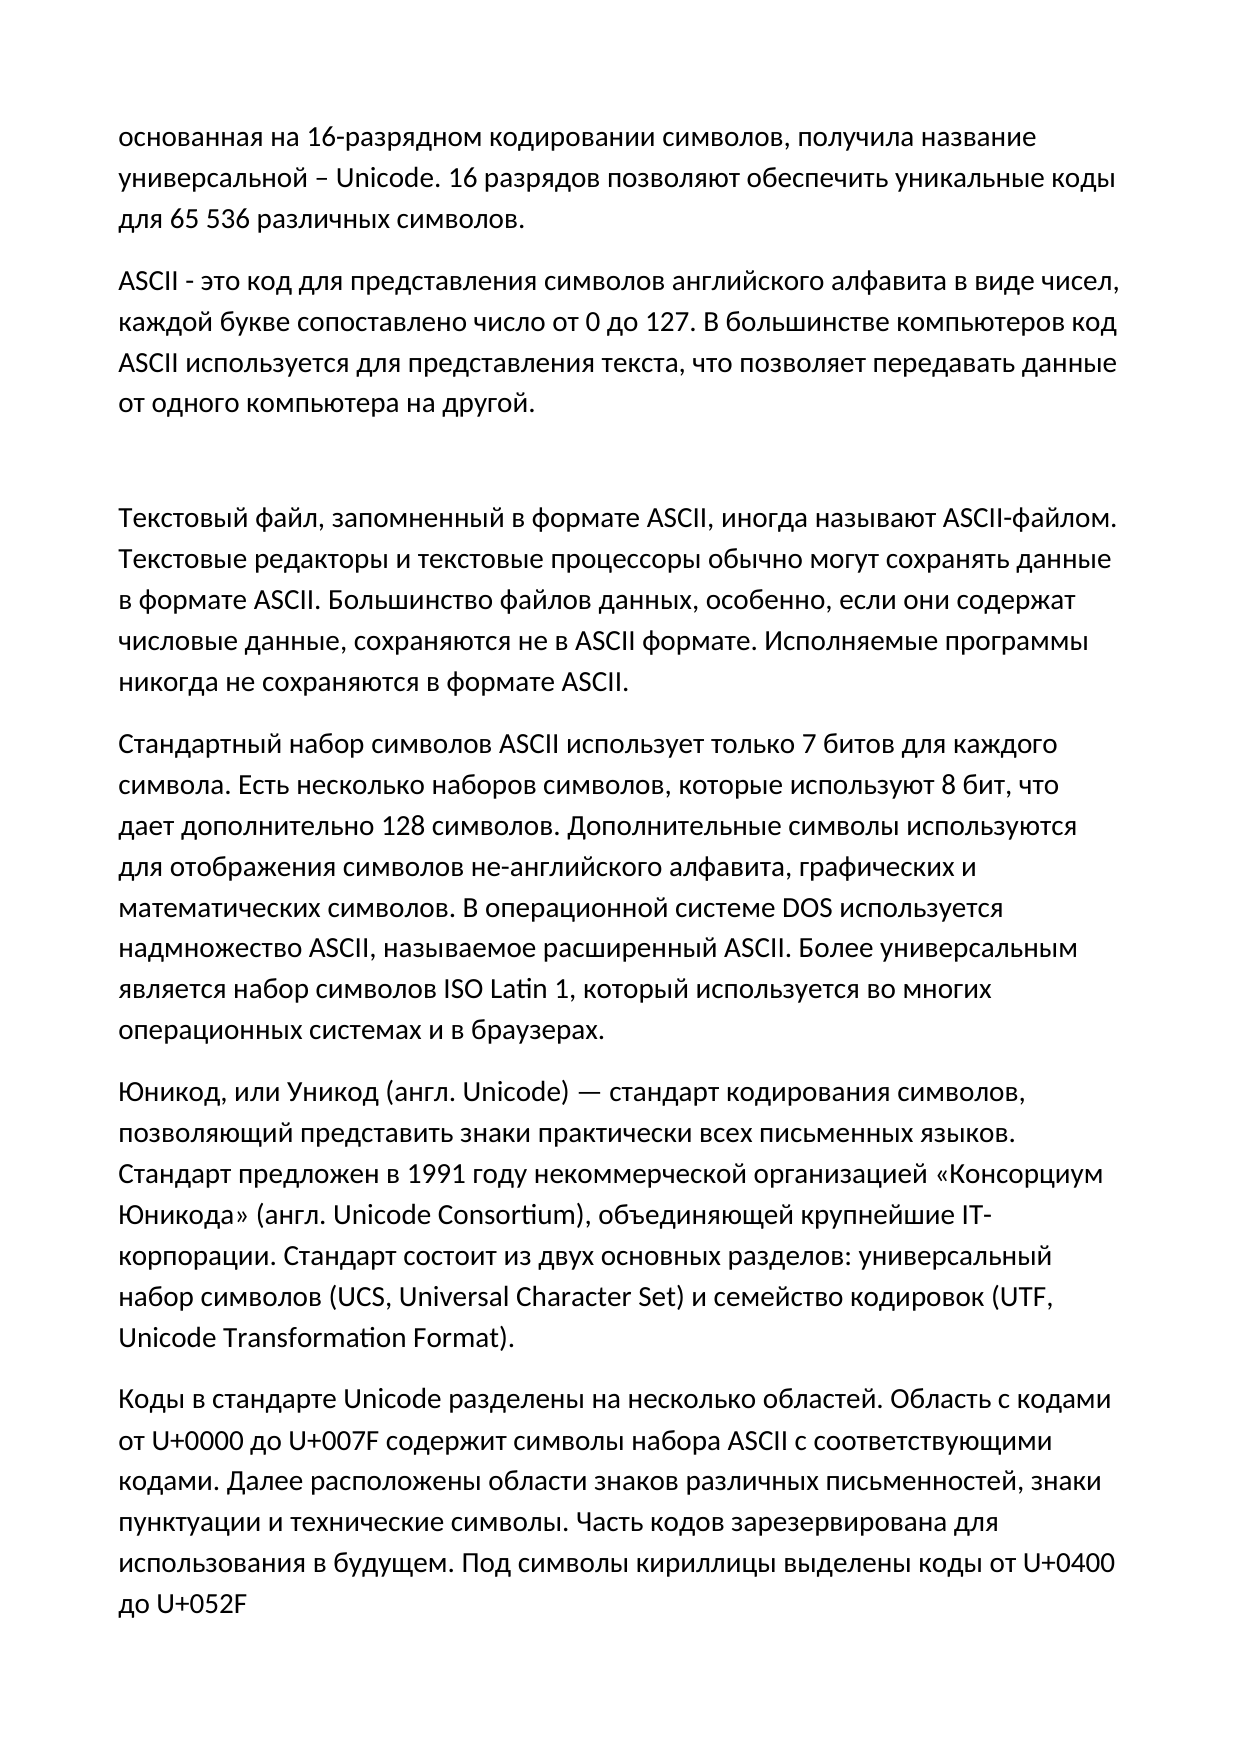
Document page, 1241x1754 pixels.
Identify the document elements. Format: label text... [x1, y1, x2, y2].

text Юникод, или Уникод (англ. Unicode) — стандарт кодирования символов, позволяющий представить знаки практически всех письменных языков. Стандарт предложен в 1991 году некоммерческой организацией «Консорциум Юникода» (англ. Unicode Consortium), объединяющей крупнейшие IT-корпорации. Стандарт состоит из двух основных разделов: универсальный набор символов (UCS, Universal Character Set) и семейство кодировок (UTF, Unicode Transformation Format). [118, 1073, 1122, 1354]
text ASCII - это код для представления символов английского алфавита в виде чисел, каждой букве сопоставлено число от 0 до 127. В большинстве компьютеров код ASCII используется для представления текста, что позволяет передавать данные от одного компьютера на другой. [118, 262, 1122, 420]
text основанная на 16-разрядном кодировании символов, получила название универсальной – Unicode. 16 разрядов позволяют обеспечить уникальные коды для 65 536 различных символов. [118, 118, 1122, 236]
text Текстовый файл, запомненный в формате ASCII, иногда называют ASCII-файлом. Текстовые редакторы и текстовые процессоры обычно могут сохранять данные в формате ASCII. Большинство файлов данных, особенно, если они содержат числовые данные, сохраняются не в ASCII формате. Исполняемые программы никогда не сохраняются в формате ASCII. [118, 499, 1122, 699]
text Стандартный набор символов ASCII использует только 7 битов для каждого символа. Есть несколько наборов символов, которые используют 8 бит, что дает дополнительно 128 символов. Дополнительные символы используются для отображения символов не-английского алфавита, графических и математических символов. В операционной системе DOS используется надмножество ASCII, называемое расширенный ASCII. Более универсальным является набор символов ISO Latin 1, который используется во многих операционных системах и в браузерах. [118, 725, 1122, 1047]
text Коды в стандарте Unicode разделены на несколько областей. Область с кодами от U+0000 до U+007F содержит символы набора ASCII с соответствующими кодами. Далее расположены области знаков различных письменностей, знаки пунктуации и технические символы. Часть кодов зарезервирована для использования в будущем. Под символы кириллицы выделены коды от U+0400 до U+052F [118, 1381, 1122, 1621]
